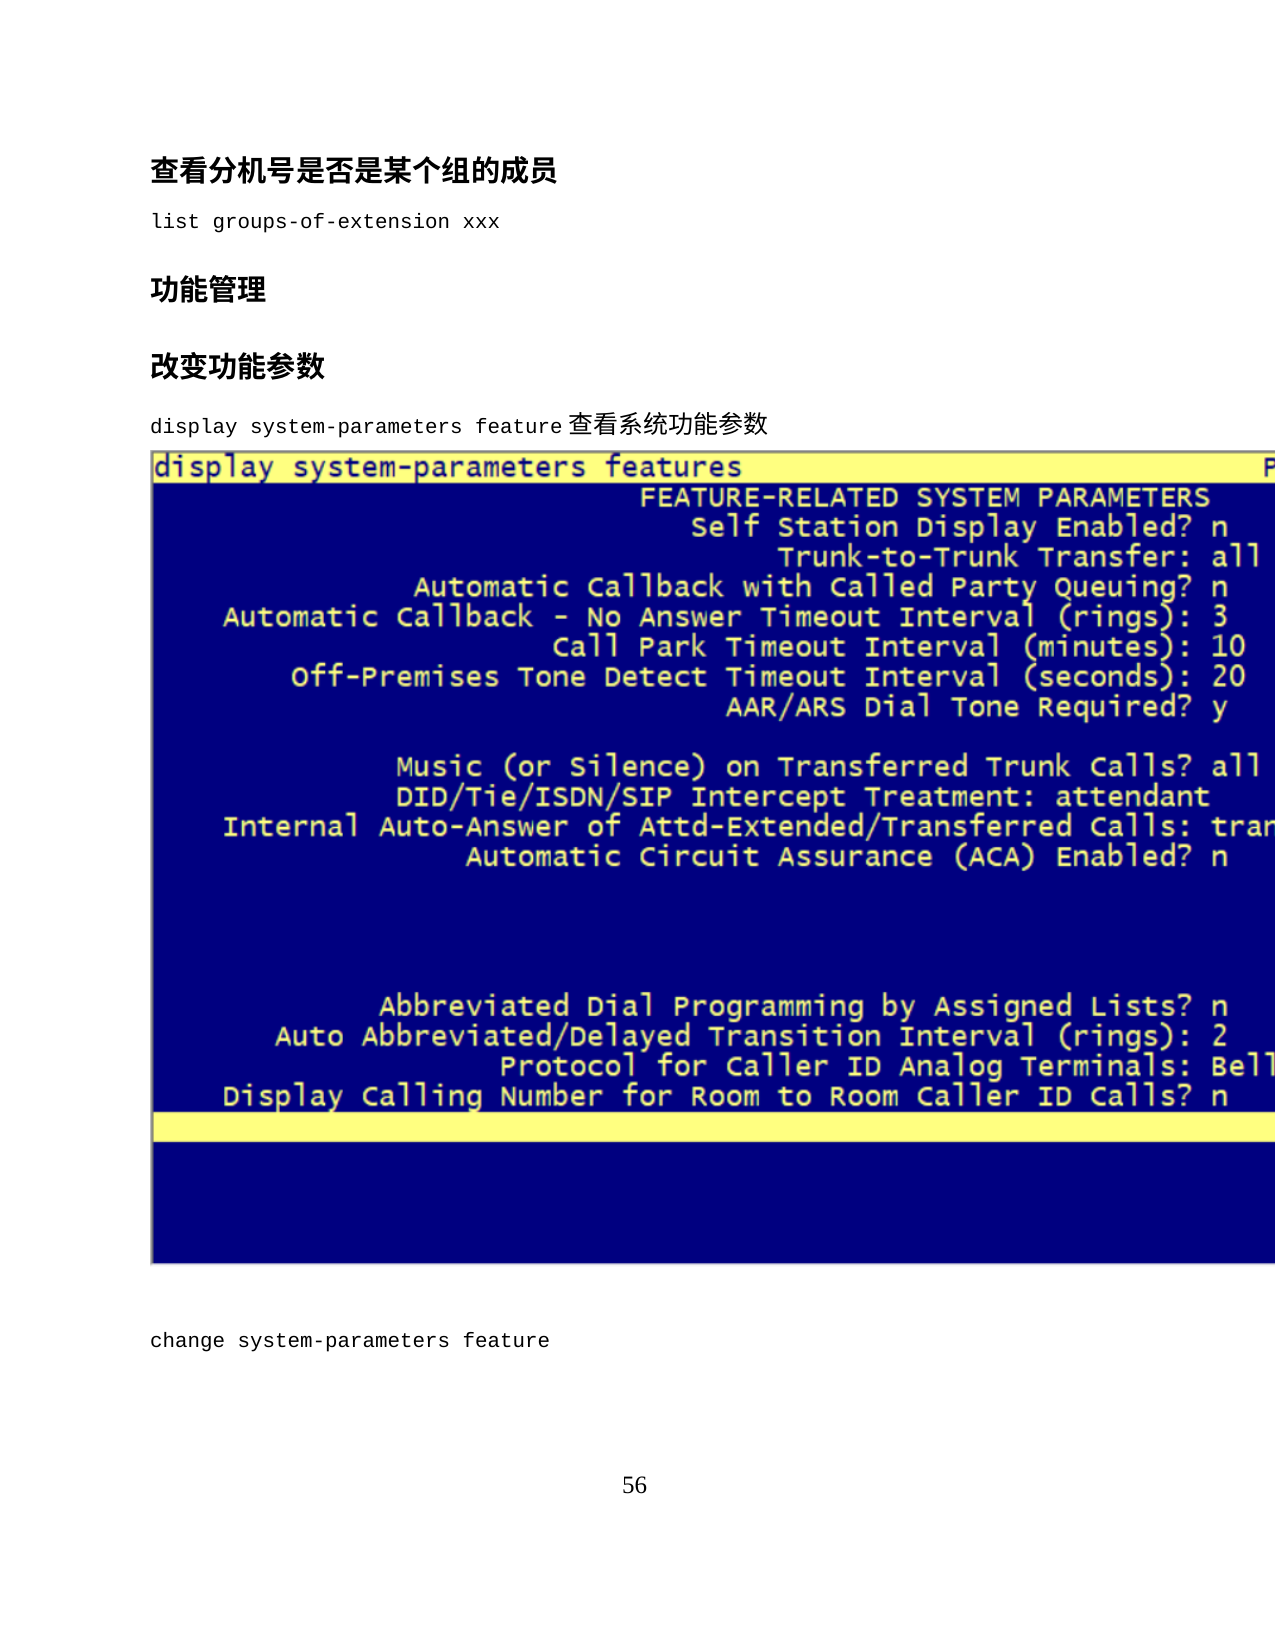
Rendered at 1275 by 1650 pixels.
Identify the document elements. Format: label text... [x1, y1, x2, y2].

picture [150, 450, 1275, 1267]
subtitle 改变功能参数 [150, 346, 1125, 386]
text list groups-of-extension xxx [150, 211, 1125, 235]
text change system-parameters feature [150, 1329, 1125, 1353]
subtitle 功能管理 [150, 269, 1125, 308]
text display system-parameters feature 查看系统功能参数 [150, 407, 1125, 441]
subtitle 查看分机号是否是某个组的成员 [150, 150, 1125, 190]
